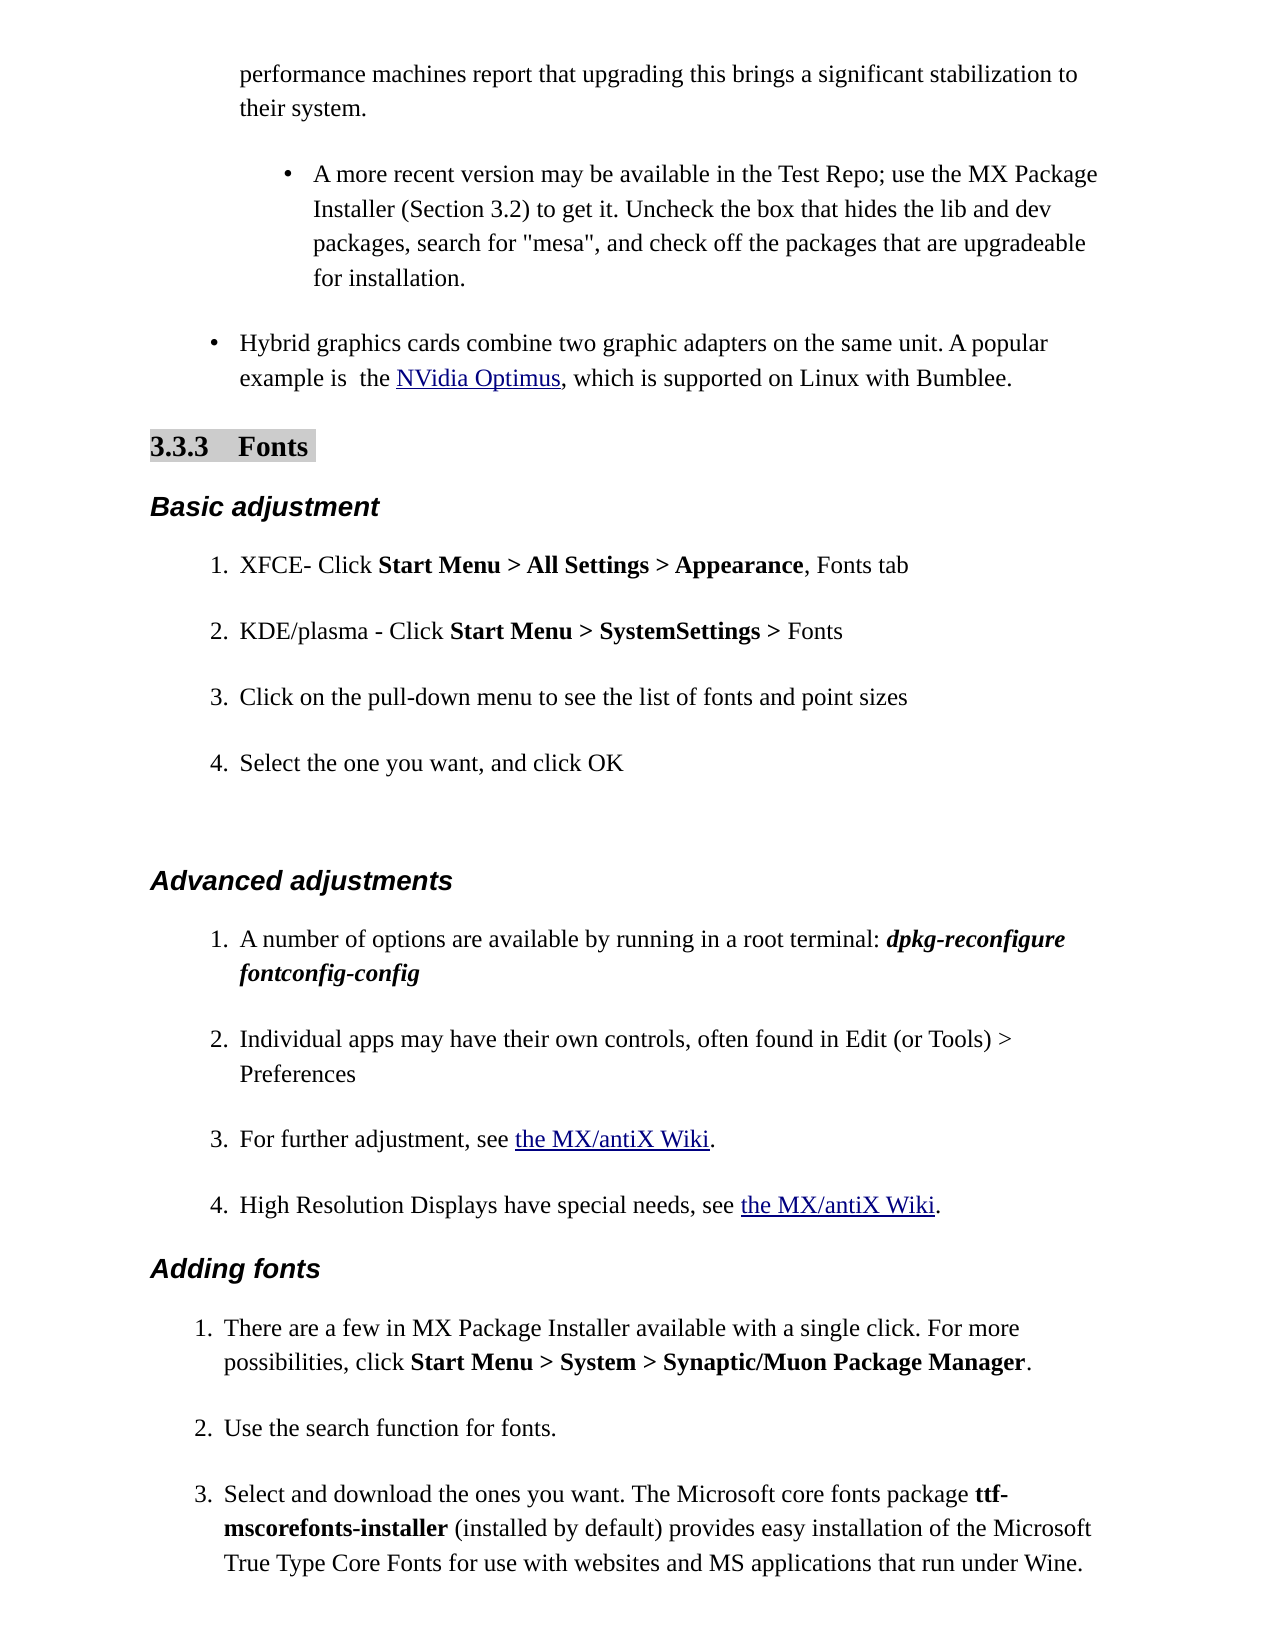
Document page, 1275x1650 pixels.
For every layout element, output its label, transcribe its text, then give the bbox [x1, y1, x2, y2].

list Select the one you want, and click OK [210, 748, 1109, 776]
list There are a few in MX Package Installer available with a single click. For more possibilities, click Start Menu > System > Synaptic/Muon Package Manager. [194, 1313, 1110, 1376]
list performance machines report that upgrading this brings a significant stabilization to their system. [210, 59, 1109, 122]
subtitle Basic adjustment [150, 491, 1125, 522]
list Select and download the ones you want. The Microsoft core fonts package ttf-mscorefonts-installer (installed by default) provides easy installation of the Microsoft True Type Core Fonts for use with websites and MS applications that run under Wine. [194, 1479, 1110, 1576]
subtitle Adding fonts [150, 1253, 1125, 1285]
list A more recent version may be available in the Test Repo; use the MX Package Installer (Section 3.2) to get it. Uncheck the box that hides the lib and dev packages, search for "mesa", and check off the packages that are upgradeable for installation. [283, 159, 1109, 291]
list Individual apps may have their own controls, often found in Edit (or Tools) > Preferences [210, 1024, 1109, 1087]
list For further adjustment, see the MX/antiX Wiki. [210, 1124, 1109, 1153]
list Click on the pull-down menu to see the list of fonts and point sizes [210, 682, 1109, 711]
list High Resolution Displays have special needs, see the MX/antiX Wiki. [210, 1190, 1109, 1219]
subtitle Advanced adjustments [150, 864, 1125, 896]
list Use the search function for fonts. [194, 1413, 1110, 1442]
list A number of options are available by running in a root terminal: dpkg-reconfigure fontconfig-config [210, 924, 1109, 987]
list Hybrid graphics cards combine two graphic adapters on the same unit. A popular example is the NVidia Optimus, which is supported on Linux with Bumblee. [210, 328, 1109, 392]
subtitle 3.3.3 Fonts [316, 429, 1125, 462]
list KDE/plasma - Click Start Menu > SystemSettings > Fonts [210, 616, 1109, 645]
list XFCE- Click Start Menu > All Settings > Appearance, Fonts tab [210, 551, 1109, 579]
